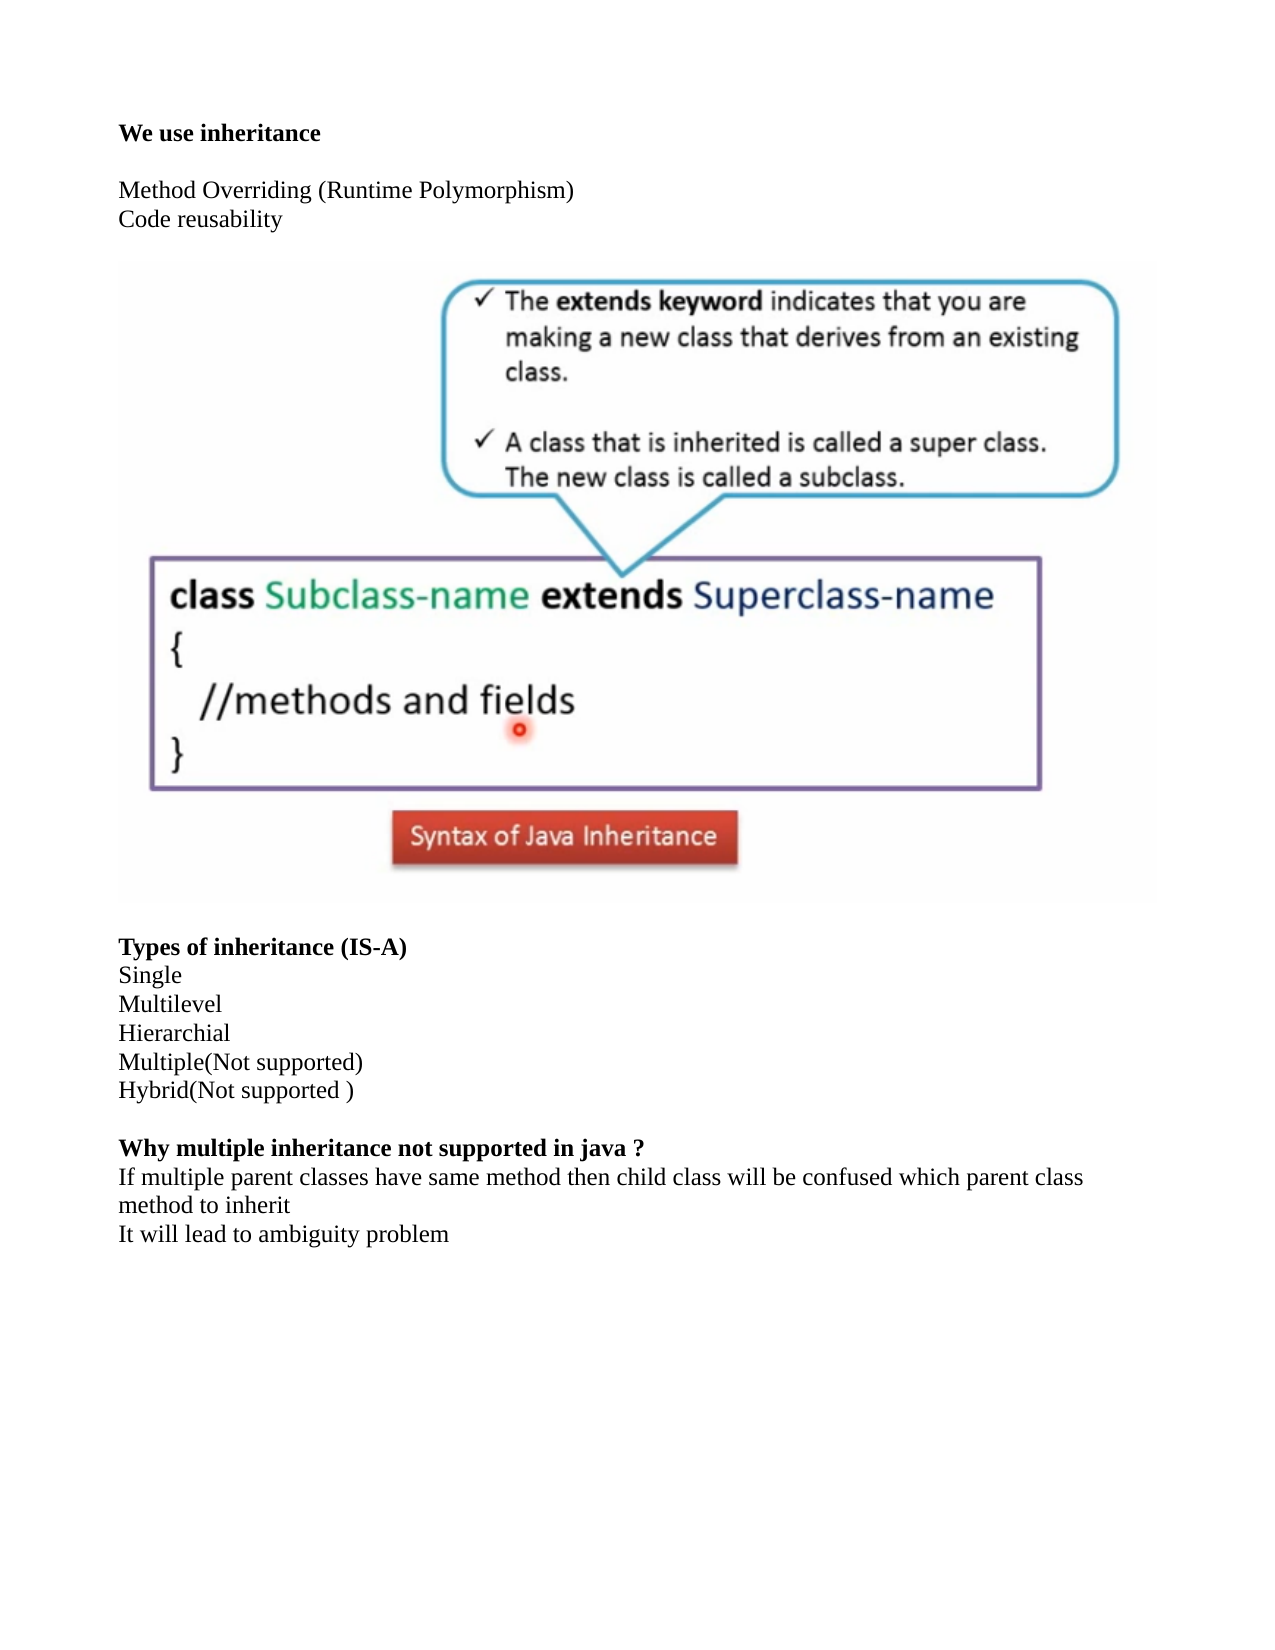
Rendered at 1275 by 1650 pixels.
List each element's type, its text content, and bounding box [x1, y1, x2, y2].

text Types of inheritance (IS-A) [118, 932, 1157, 961]
picture [118, 261, 1157, 903]
text We use inheritance [118, 118, 1157, 147]
text Hybrid(Not supported ) [118, 1076, 1157, 1104]
text Multiple(Not supported) [118, 1047, 1157, 1076]
text Single [118, 961, 1157, 989]
text If multiple parent classes have same method then child class will be confused which parent class method to inherit [118, 1162, 1157, 1219]
text Multilevel [118, 989, 1157, 1018]
text Method Overriding (Runtime Polymorphism) [118, 176, 1157, 204]
text Code reusability [118, 204, 1157, 233]
text Why multiple inheritance not supported in java ? [118, 1133, 1157, 1162]
text It will lead to ambiguity problem [118, 1219, 1157, 1248]
text Hierarchial [118, 1018, 1157, 1047]
